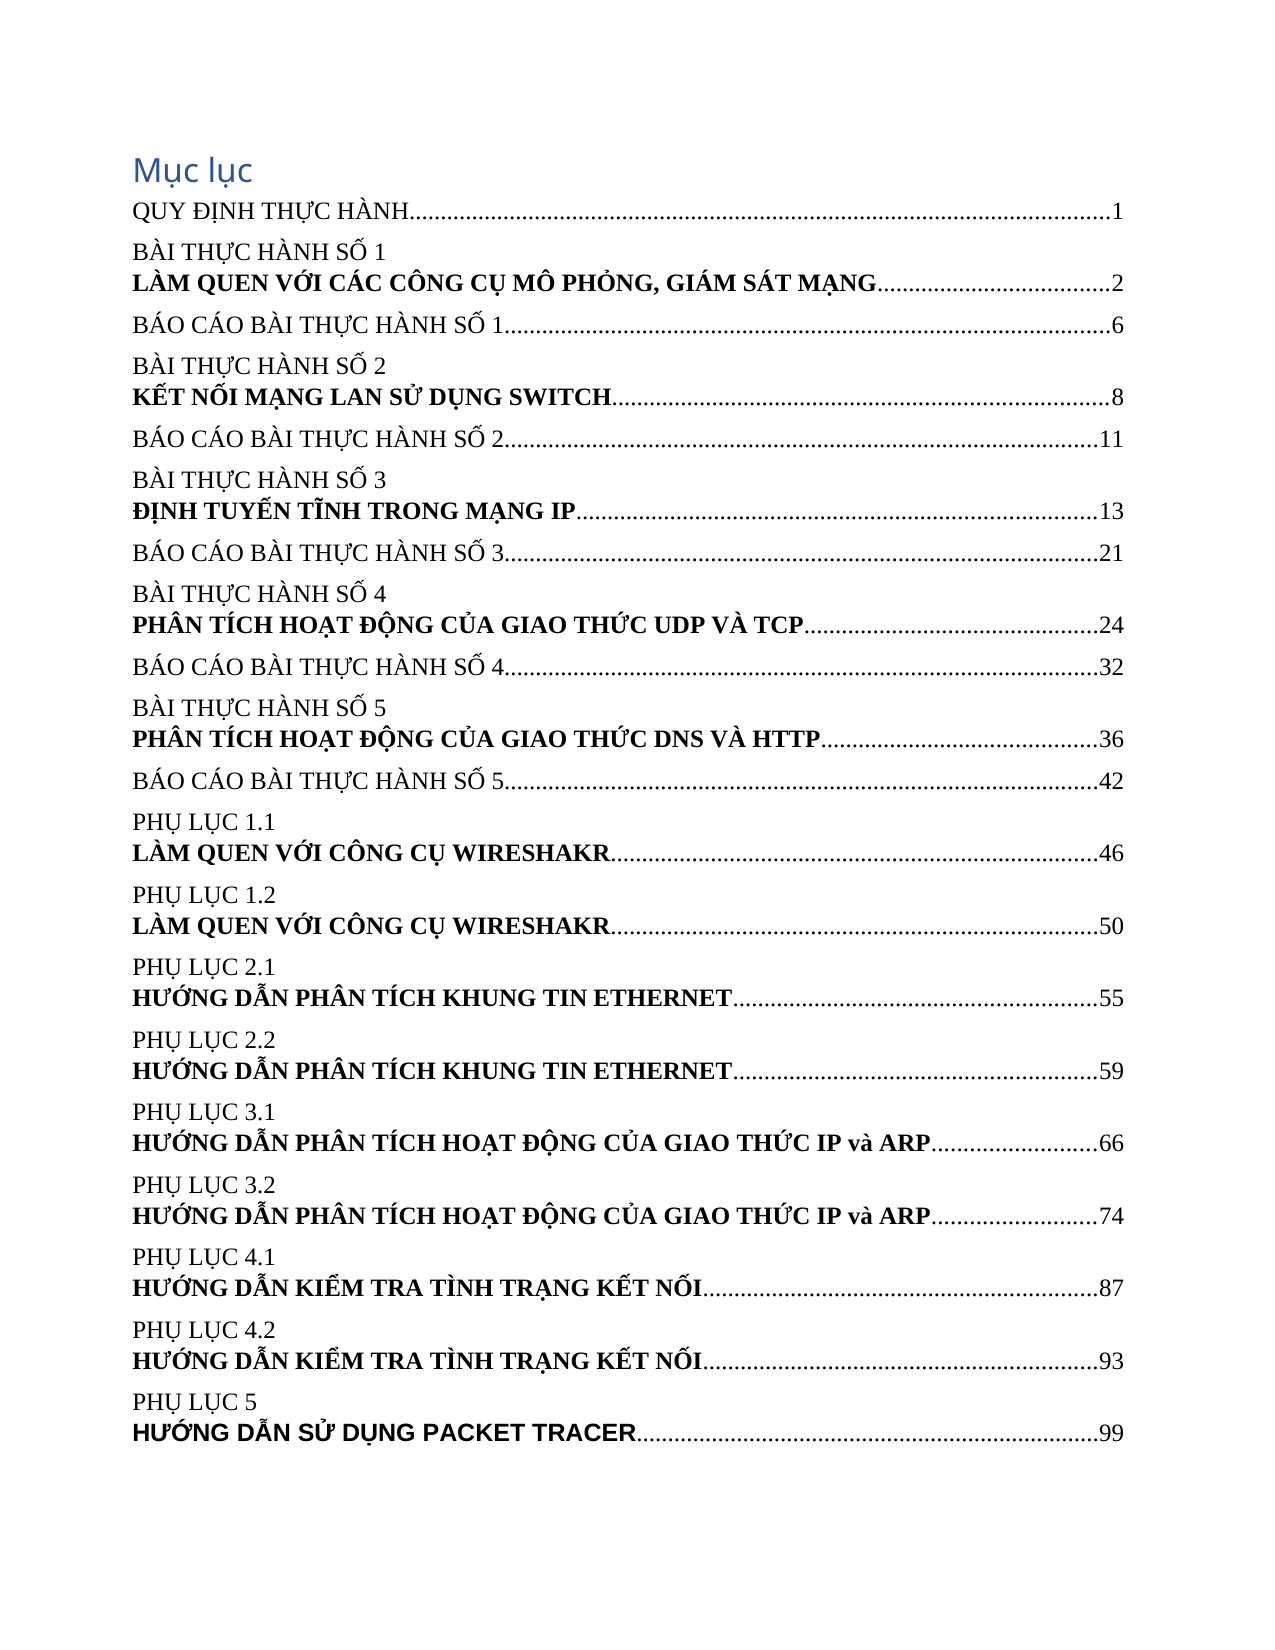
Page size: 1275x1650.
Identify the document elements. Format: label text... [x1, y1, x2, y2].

text BÀI THỰC HÀNH SỐ 3 ĐỊNH TUYẾN TĨNH TRONG MẠNG IP 13 [132, 465, 1125, 525]
text BÀI THỰC HÀNH SỐ 4 PHÂN TÍCH HOẠT ĐỘNG CỦA GIAO THỨC UDP VÀ TCP 24 [132, 579, 1125, 639]
text PHỤ LỤC 1.2 LÀM QUEN VỚI CÔNG CỤ WIRESHAKR 50 [132, 880, 1125, 939]
text PHỤ LỤC 4.1 HƯỚNG DẪN KIỂM TRA TÌNH TRẠNG KẾT NỐI 87 [132, 1242, 1125, 1302]
text BÁO CÁO BÀI THỰC HÀNH SỐ 1 6 [132, 310, 1125, 339]
text BÁO CÁO BÀI THỰC HÀNH SỐ 3 21 [132, 538, 1125, 567]
text PHỤ LỤC 1.1 LÀM QUEN VỚI CÔNG CỤ WIRESHAKR 46 [132, 807, 1125, 867]
text PHỤ LỤC 5 HƯỚNG DẪN SỬ DỤNG PACKET TRACER 99 [132, 1387, 1125, 1447]
subtitle Mục lục [132, 147, 1125, 192]
text BÀI THỰC HÀNH SỐ 2 KẾT NỐI MẠNG LAN SỬ DỤNG SWITCH 8 [132, 351, 1125, 411]
text BÁO CÁO BÀI THỰC HÀNH SỐ 4 32 [132, 652, 1125, 681]
text QUY ĐỊNH THỰC HÀNH 1 [132, 196, 1125, 225]
text BÀI THỰC HÀNH SỐ 1 LÀM QUEN VỚI CÁC CÔNG CỤ MÔ PHỎNG, GIÁM SÁT MẠNG 2 [132, 237, 1125, 297]
text PHỤ LỤC 3.2 HƯỚNG DẪN PHÂN TÍCH HOẠT ĐỘNG CỦA GIAO THỨC IP và ARP 74 [132, 1170, 1125, 1229]
text PHỤ LỤC 2.2 HƯỚNG DẪN PHÂN TÍCH KHUNG TIN ETHERNET 59 [132, 1025, 1125, 1084]
text BÁO CÁO BÀI THỰC HÀNH SỐ 2 11 [132, 424, 1125, 453]
text PHỤ LỤC 3.1 HƯỚNG DẪN PHÂN TÍCH HOẠT ĐỘNG CỦA GIAO THỨC IP và ARP 66 [132, 1097, 1125, 1157]
text PHỤ LỤC 4.2 HƯỚNG DẪN KIỂM TRA TÌNH TRẠNG KẾT NỐI 93 [132, 1315, 1125, 1374]
text PHỤ LỤC 2.1 HƯỚNG DẪN PHÂN TÍCH KHUNG TIN ETHERNET 55 [132, 952, 1125, 1012]
text BÁO CÁO BÀI THỰC HÀNH SỐ 5 42 [132, 766, 1125, 794]
text BÀI THỰC HÀNH SỐ 5 PHÂN TÍCH HOẠT ĐỘNG CỦA GIAO THỨC DNS VÀ HTTP 36 [132, 693, 1125, 753]
